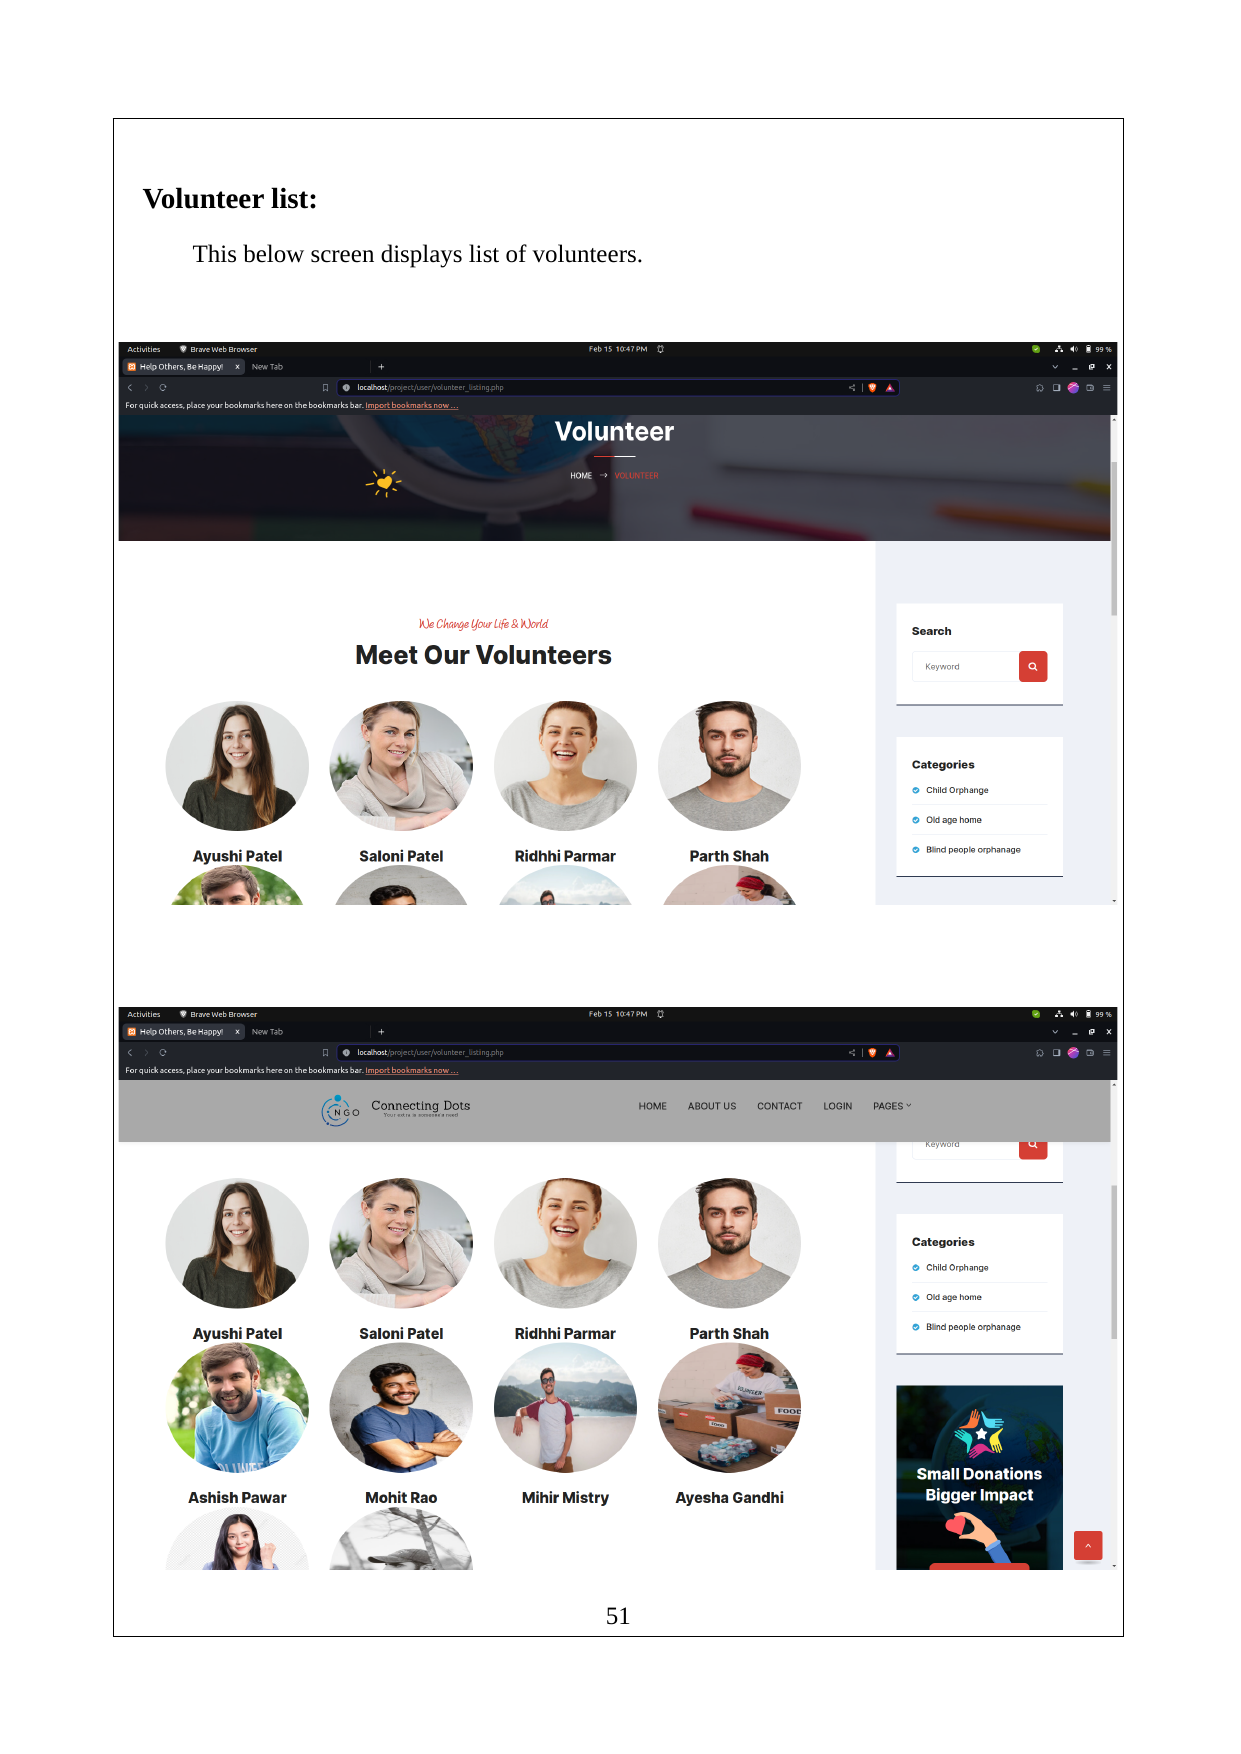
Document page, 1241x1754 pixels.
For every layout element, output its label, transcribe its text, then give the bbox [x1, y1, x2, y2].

picture [118, 1007, 1118, 1570]
text This below screen displays list of volunteers. [142, 239, 1094, 267]
text Volunteer list: [142, 181, 1094, 215]
picture [118, 342, 1118, 905]
